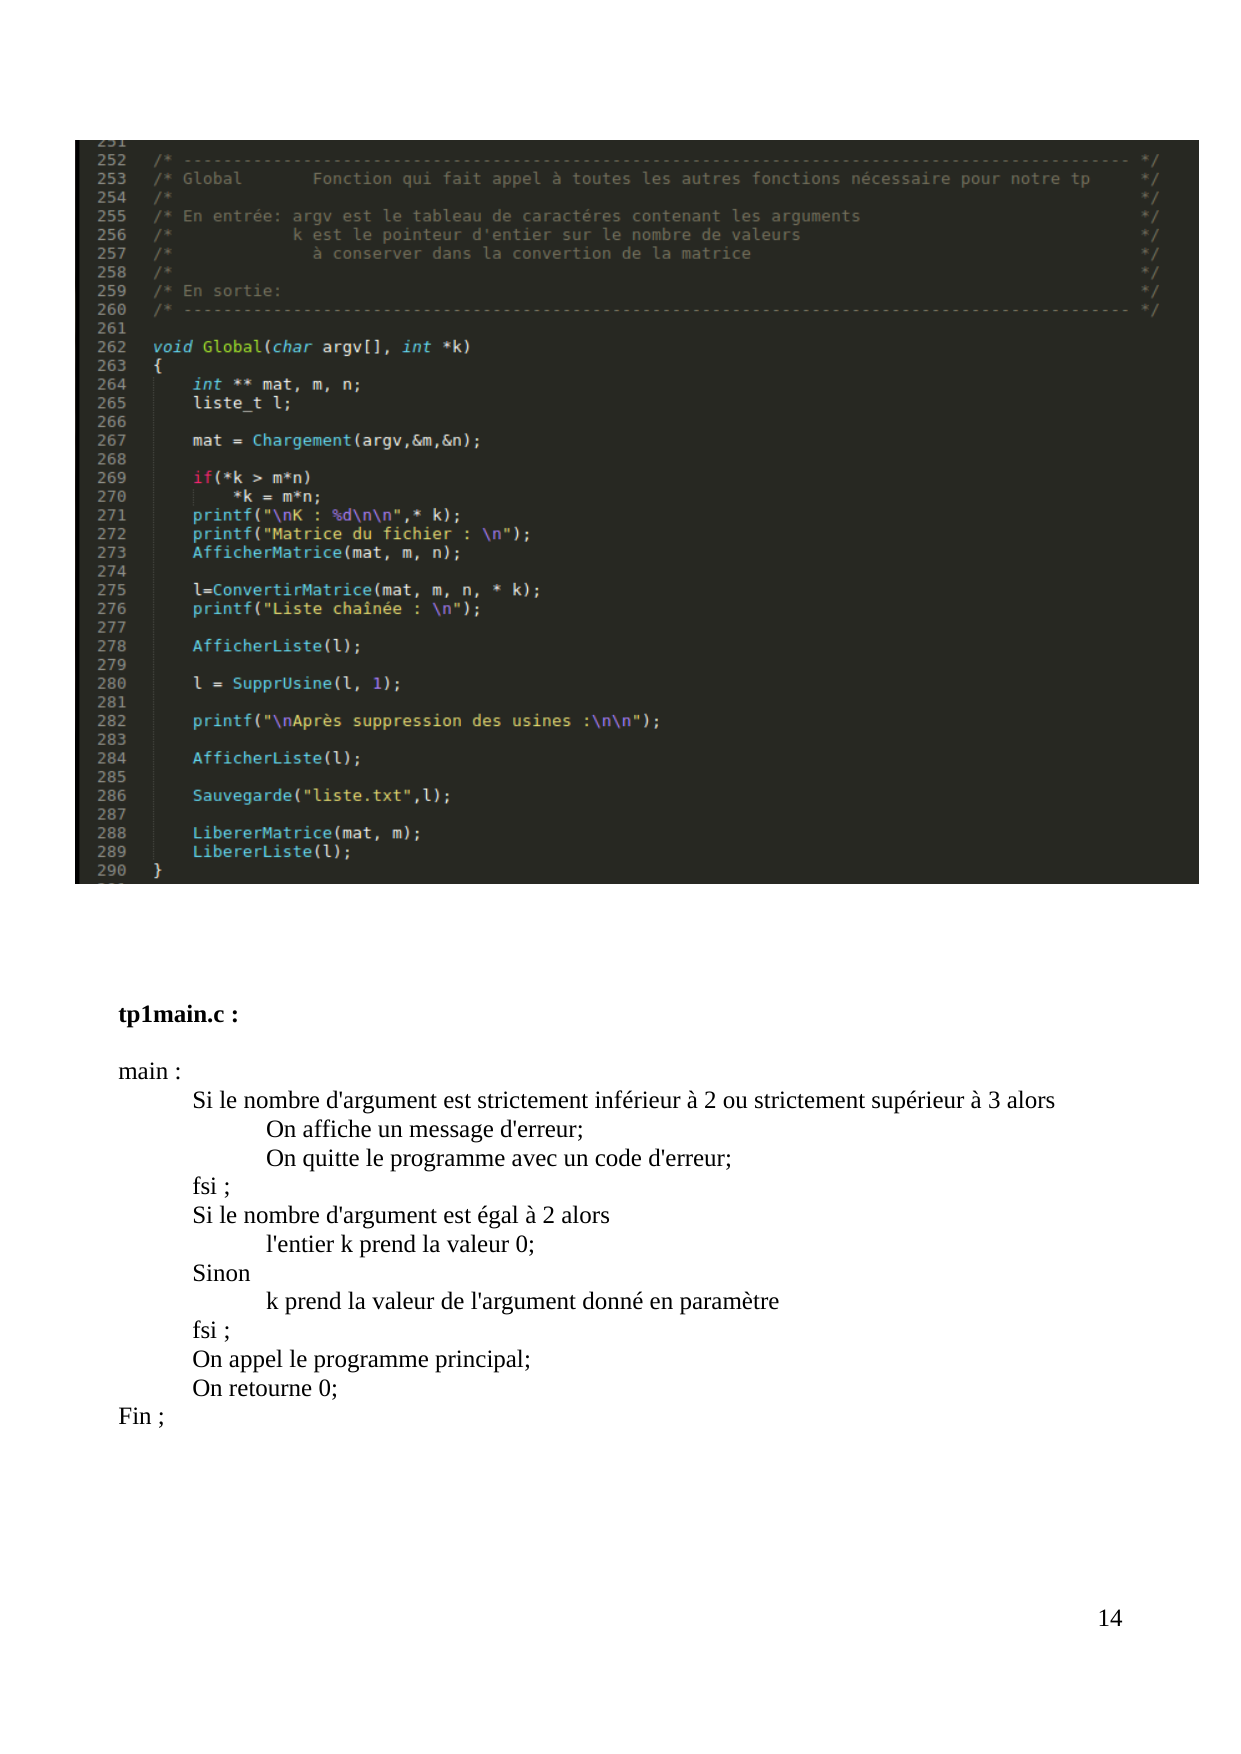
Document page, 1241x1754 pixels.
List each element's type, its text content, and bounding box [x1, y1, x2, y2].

picture [725, 140, 963, 884]
text Fin ; [118, 1401, 1122, 1430]
text tp1main.c : [118, 999, 1122, 1028]
text On affiche un message d'erreur; [118, 1114, 1122, 1143]
text l'entier k prend la valeur 0; [118, 1229, 1122, 1258]
text 14 [118, 1603, 1122, 1631]
text fsi ; [118, 1315, 1122, 1344]
text On appel le programme principal; [118, 1344, 1122, 1373]
text Si le nombre d'argument est strictement inférieur à 2 ou strictement supérieur à 3 alors [118, 1085, 1122, 1114]
text Sinon [118, 1258, 1122, 1286]
text On retourne 0; [118, 1373, 1122, 1401]
text Si le nombre d'argument est égal à 2 alors [118, 1200, 1122, 1229]
text k prend la valeur de l'argument donné en paramètre [118, 1286, 1122, 1315]
text On quitte le programme avec un code d'erreur; [118, 1143, 1122, 1171]
text main : [118, 1056, 1122, 1085]
text fsi ; [118, 1171, 1122, 1200]
